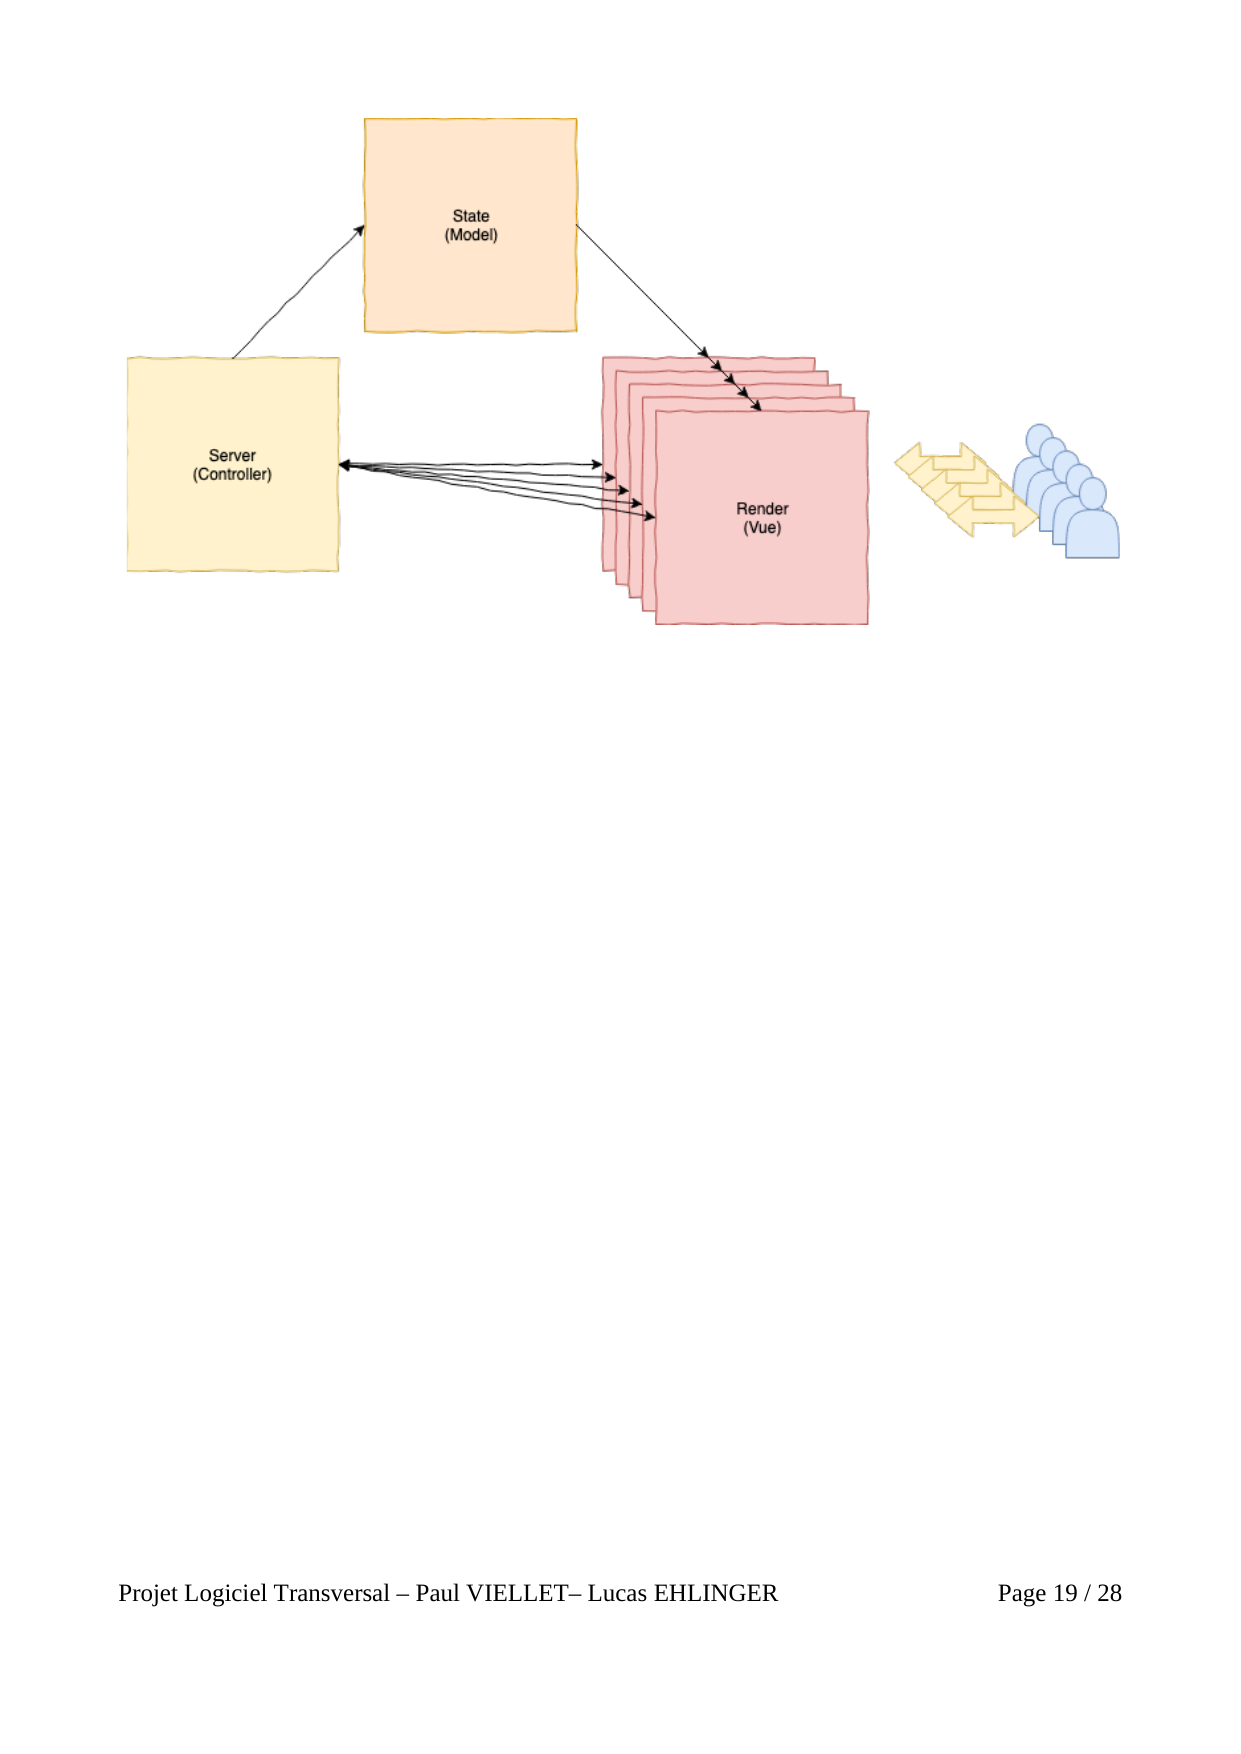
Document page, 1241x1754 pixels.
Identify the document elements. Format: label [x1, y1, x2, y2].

picture [126, 118, 1120, 625]
